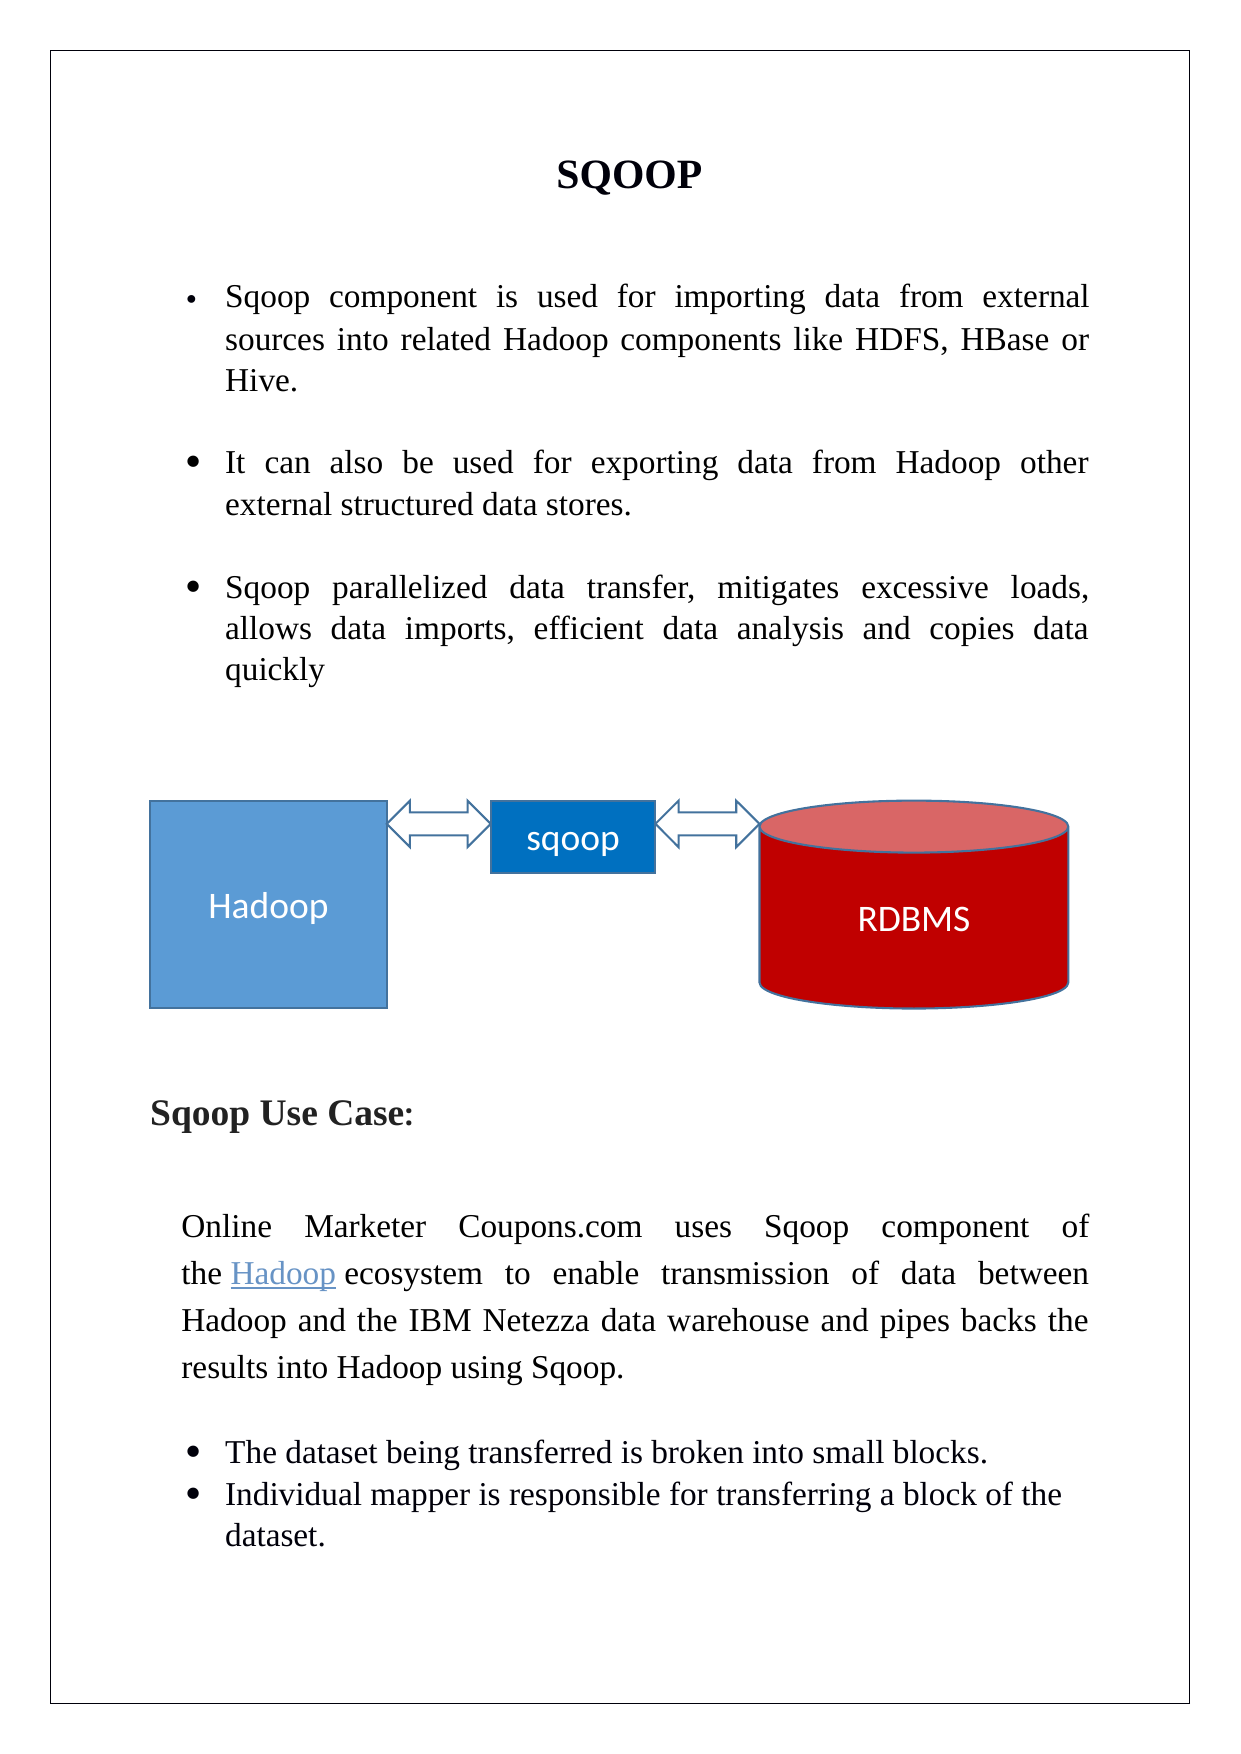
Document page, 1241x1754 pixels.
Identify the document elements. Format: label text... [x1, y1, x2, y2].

list Individual mapper is responsible for transferring a block of the dataset. [187, 1474, 1090, 1553]
text Online Marketer Coupons.com uses Sqoop component of the Hadoop ecosystem to enable transmission of data between Hadoop and the IBM Netezza data warehouse and pipes backs the results into Hadoop using Sqoop. [181, 1198, 1090, 1386]
list It can also be used for exporting data from Hadoop other external structured data stores. [187, 443, 1090, 522]
list ​​Sqoop component is used for importing data from external sources into related Hadoop components like HDFS, HBase or Hive. [187, 276, 1090, 398]
list Sqoop parallelized data transfer, mitigates excessive loads, allows data imports, efficient data analysis and copies data quickly [187, 567, 1090, 688]
subtitle Sqoop Use Case: [150, 1091, 1090, 1134]
list The dataset being transferred is broken into small blocks. [187, 1432, 1090, 1471]
text SQOOP [150, 150, 1090, 198]
